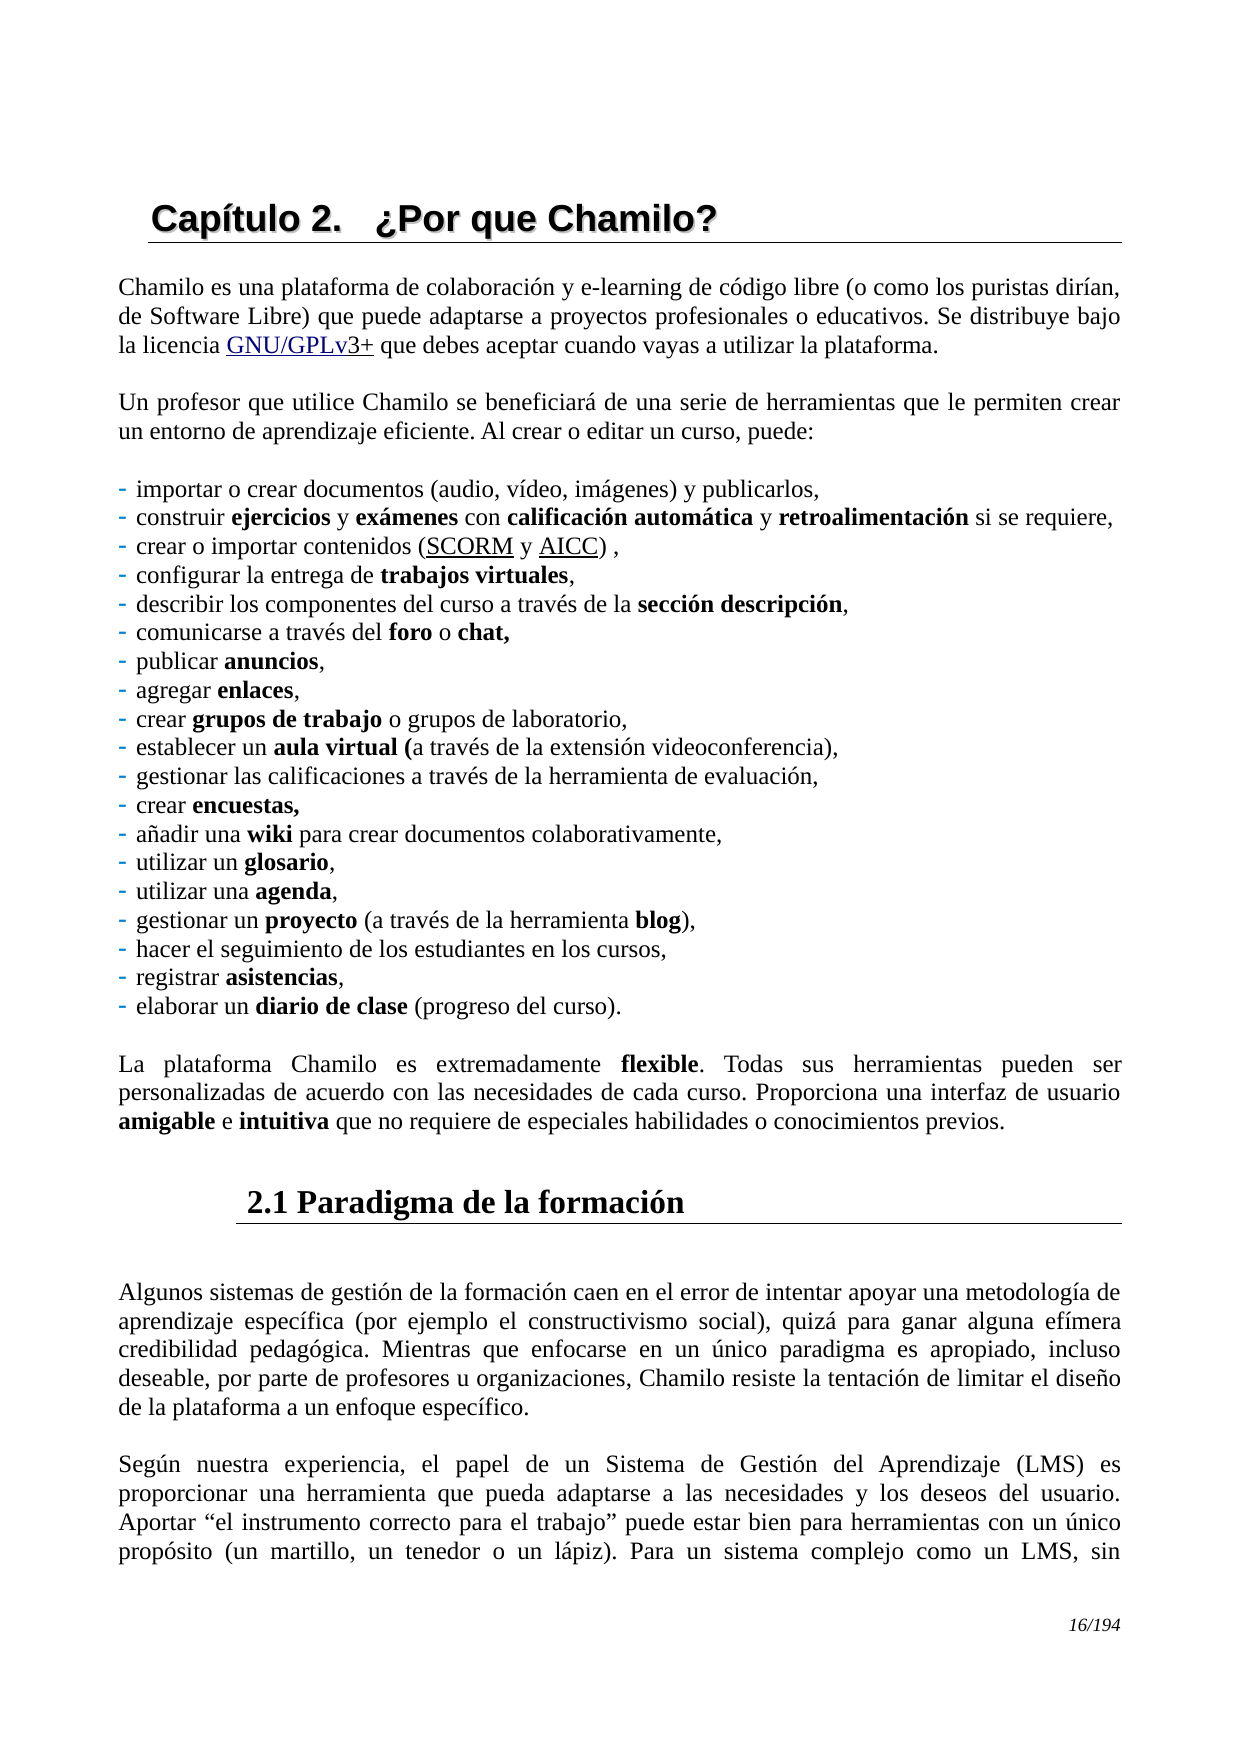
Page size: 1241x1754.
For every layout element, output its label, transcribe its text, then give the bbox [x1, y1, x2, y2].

list establecer un aula virtual (a través de la extensión videoconferencia), [118, 732, 1122, 761]
list describir los componentes del curso a través de la sección descripción, [118, 589, 1122, 617]
list comunicarse a través del foro o chat, [118, 617, 1122, 646]
list registrar asistencias, [118, 962, 1122, 991]
subtitle ¿Por que Chamilo? [148, 193, 1122, 242]
list construir ejercicios y exámenes con calificación automática y retroalimentación si se requiere, [118, 502, 1122, 531]
list crear o importar contenidos (SCORM y AICC) , [118, 531, 1122, 560]
list crear grupos de trabajo o grupos de laboratorio, [118, 704, 1122, 732]
text Según nuestra experiencia, el papel de un Sistema de Gestión del Aprendizaje (LMS) es proporcionar una herramienta que pueda adaptarse a las necesidades y los deseos del usuario. Aportar “el instrumento correcto para el trabajo” puede estar bien para herramientas con un único propósito (un martillo, un tenedor o un lápiz). Para un sistema complejo como un LMS, sin [118, 1449, 1122, 1564]
subtitle Paradigma de la formación [236, 1183, 1122, 1223]
text Un profesor que utilice Chamilo se beneficiará de una serie de herramientas que le permiten crear un entorno de aprendizaje eficiente. Al crear o editar un curso, puede: [118, 387, 1122, 445]
list crear encuestas, [118, 790, 1122, 819]
list publicar anuncios, [118, 646, 1122, 675]
list utilizar una agenda, [118, 876, 1122, 905]
text La plataforma Chamilo es extremadamente flexible. Todas sus herramientas pueden ser personalizadas de acuerdo con las necesidades de cada curso. Proporciona una interfaz de usuario amigable e intuitiva que no requiere de especiales habilidades o conocimientos previos. [118, 1049, 1122, 1135]
list elaborar un diario de clase (progreso del curso). [118, 991, 1122, 1020]
list importar o crear documentos (audio, vídeo, imágenes) y publicarlos, [118, 474, 1122, 502]
list agregar enlaces, [118, 675, 1122, 704]
list configurar la entrega de trabajos virtuales, [118, 560, 1122, 589]
list gestionar las calificaciones a través de la herramienta de evaluación, [118, 761, 1122, 790]
list gestionar un proyecto (a través de la herramienta blog), [118, 905, 1122, 934]
list añadir una wiki para crear documentos colaborativamente, [118, 819, 1122, 847]
text Chamilo es una plataforma de colaboración y e-learning de código libre (o como los puristas dirían, de Software Libre) que puede adaptarse a proyectos profesionales o educativos. Se distribuye bajo la licencia GNU/GPLv3+ que debes aceptar cuando vayas a utilizar la plataforma. [118, 272, 1122, 359]
list utilizar un glosario, [118, 847, 1122, 876]
text Algunos sistemas de gestión de la formación caen en el error de intentar apoyar una metodología de aprendizaje específica (por ejemplo el constructivismo social), quizá para ganar alguna efímera credibilidad pedagógica. Mientras que enfocarse en un único paradigma es apropiado, incluso deseable, por parte de profesores u organizaciones, Chamilo resiste la tentación de limitar el diseño de la plataforma a un enfoque específico. [118, 1277, 1122, 1421]
list hacer el seguimiento de los estudiantes en los cursos, [118, 934, 1122, 962]
